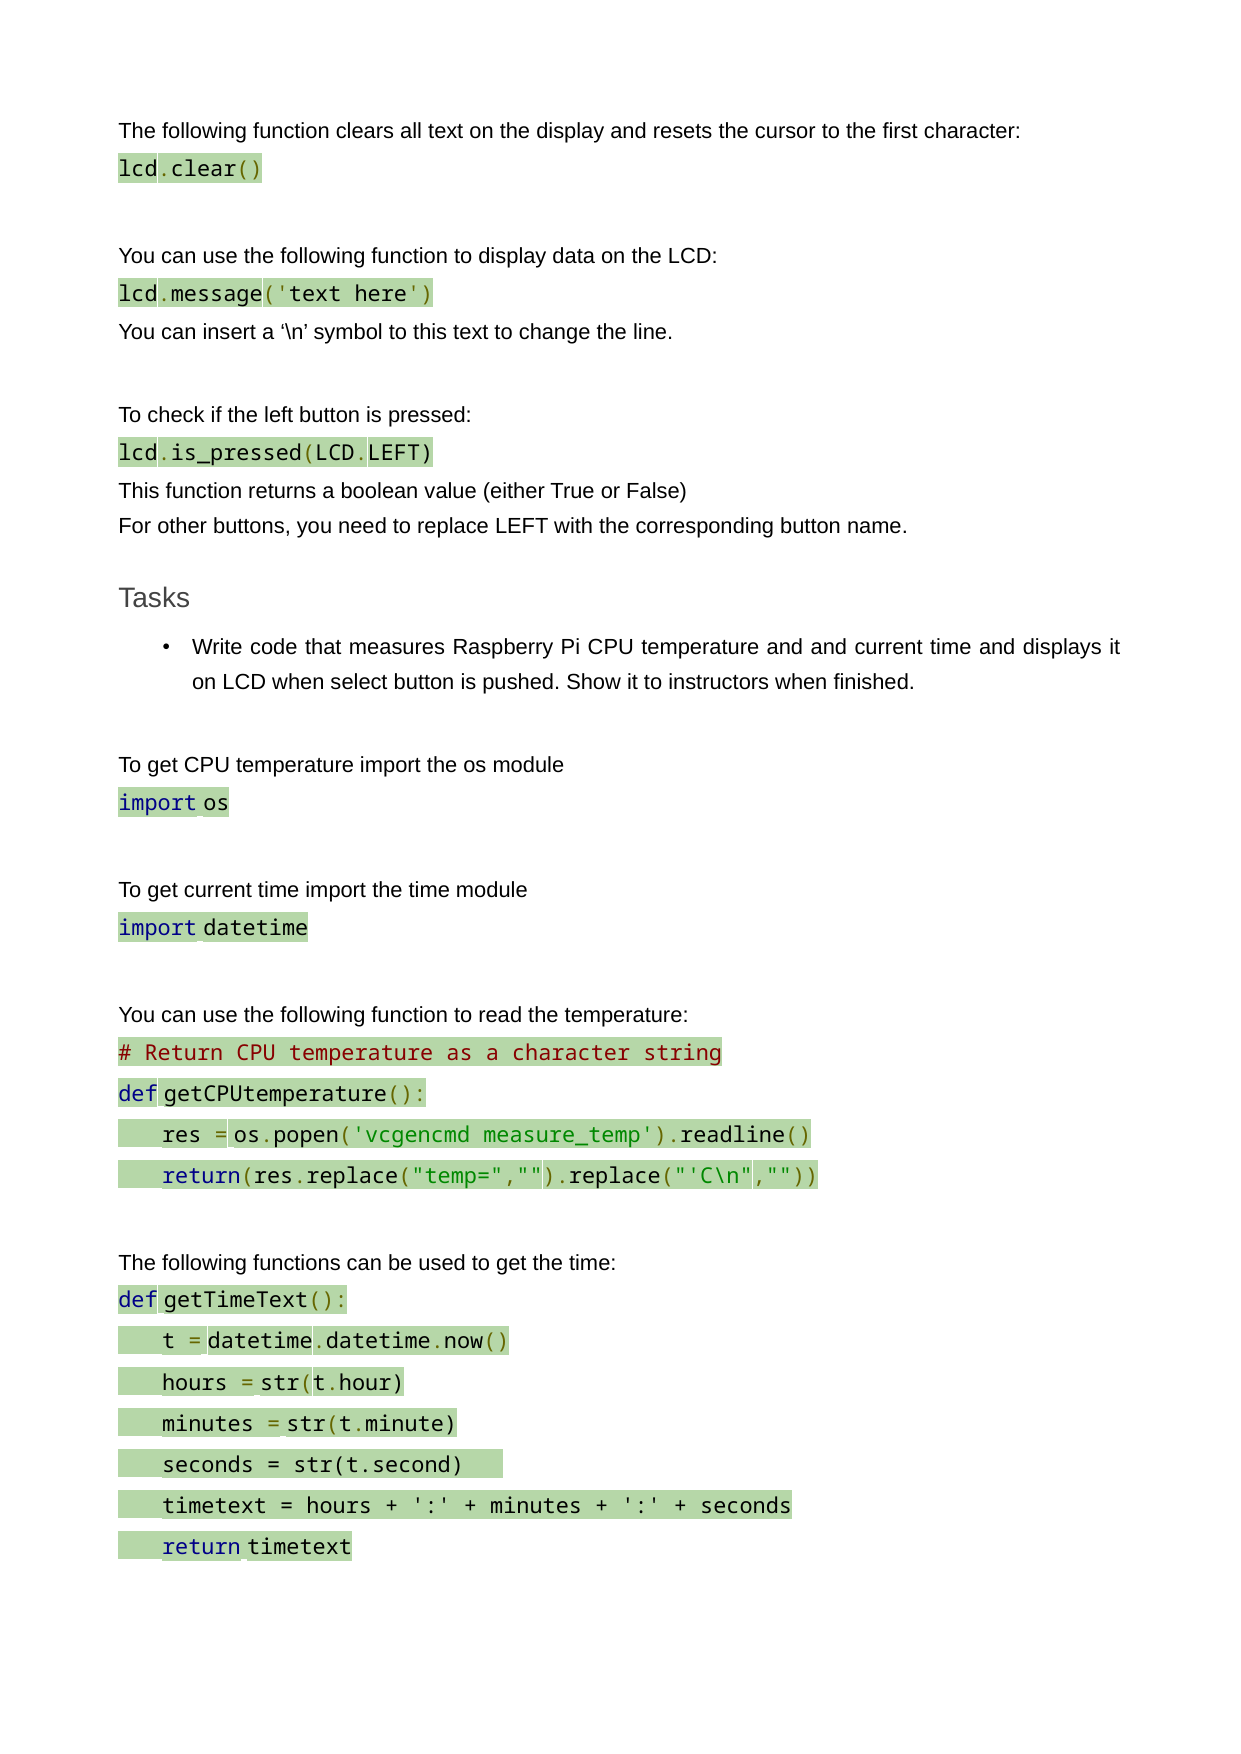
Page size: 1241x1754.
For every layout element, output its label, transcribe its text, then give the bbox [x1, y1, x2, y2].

text def getTimeText(): [118, 1284, 1122, 1314]
text This function returns a boolean value (either True or False) [118, 478, 1122, 503]
text To check if the left button is pressed: [118, 402, 1122, 428]
text For other buttons, you need to replace LEFT with the corresponding button name. [118, 513, 1122, 538]
text The following functions can be used to get the time: [118, 1250, 1122, 1275]
text minutes = str(t.minute) [118, 1408, 1122, 1437]
text lcd.clear() [118, 153, 1122, 183]
text lcd.message('text here') [118, 278, 1122, 307]
text def getCPUtemperature(): [118, 1078, 1122, 1107]
text hours = str(t.hour) [118, 1367, 1122, 1396]
text You can use the following function to read the temperature: [118, 1002, 1122, 1027]
text The following function clears all text on the display and resets the cursor to the first character: [118, 118, 1122, 143]
text To get CPU temperature import the os module [118, 752, 1122, 777]
subtitle Tasks [118, 581, 1122, 613]
text import os [118, 787, 1122, 817]
text You can insert a ‘\n’ symbol to this text to change the line. [118, 319, 1122, 344]
text To get current time import the time module [118, 877, 1122, 902]
text lcd.is_pressed(LCD.LEFT) [118, 437, 1122, 467]
text return timetext [118, 1531, 1122, 1561]
text import datetime [118, 912, 1122, 942]
text return(res.replace("temp=","").replace("'C\n","")) [118, 1160, 1122, 1189]
text seconds = str(t.second) [118, 1449, 1122, 1478]
text # Return CPU temperature as a character string [118, 1037, 1122, 1066]
text res = os.popen('vcgencmd measure_temp').readline() [118, 1119, 1122, 1148]
text timetext = hours + ':' + minutes + ':' + seconds [118, 1490, 1122, 1519]
list Write code that measures Raspberry Pi CPU temperature and and current time and displays it on LCD when select button is pushed. Show it to instructors when finished. [162, 634, 1122, 694]
text You can use the following function to display data on the LCD: [118, 243, 1122, 268]
text t = datetime.datetime.now() [118, 1326, 1122, 1355]
